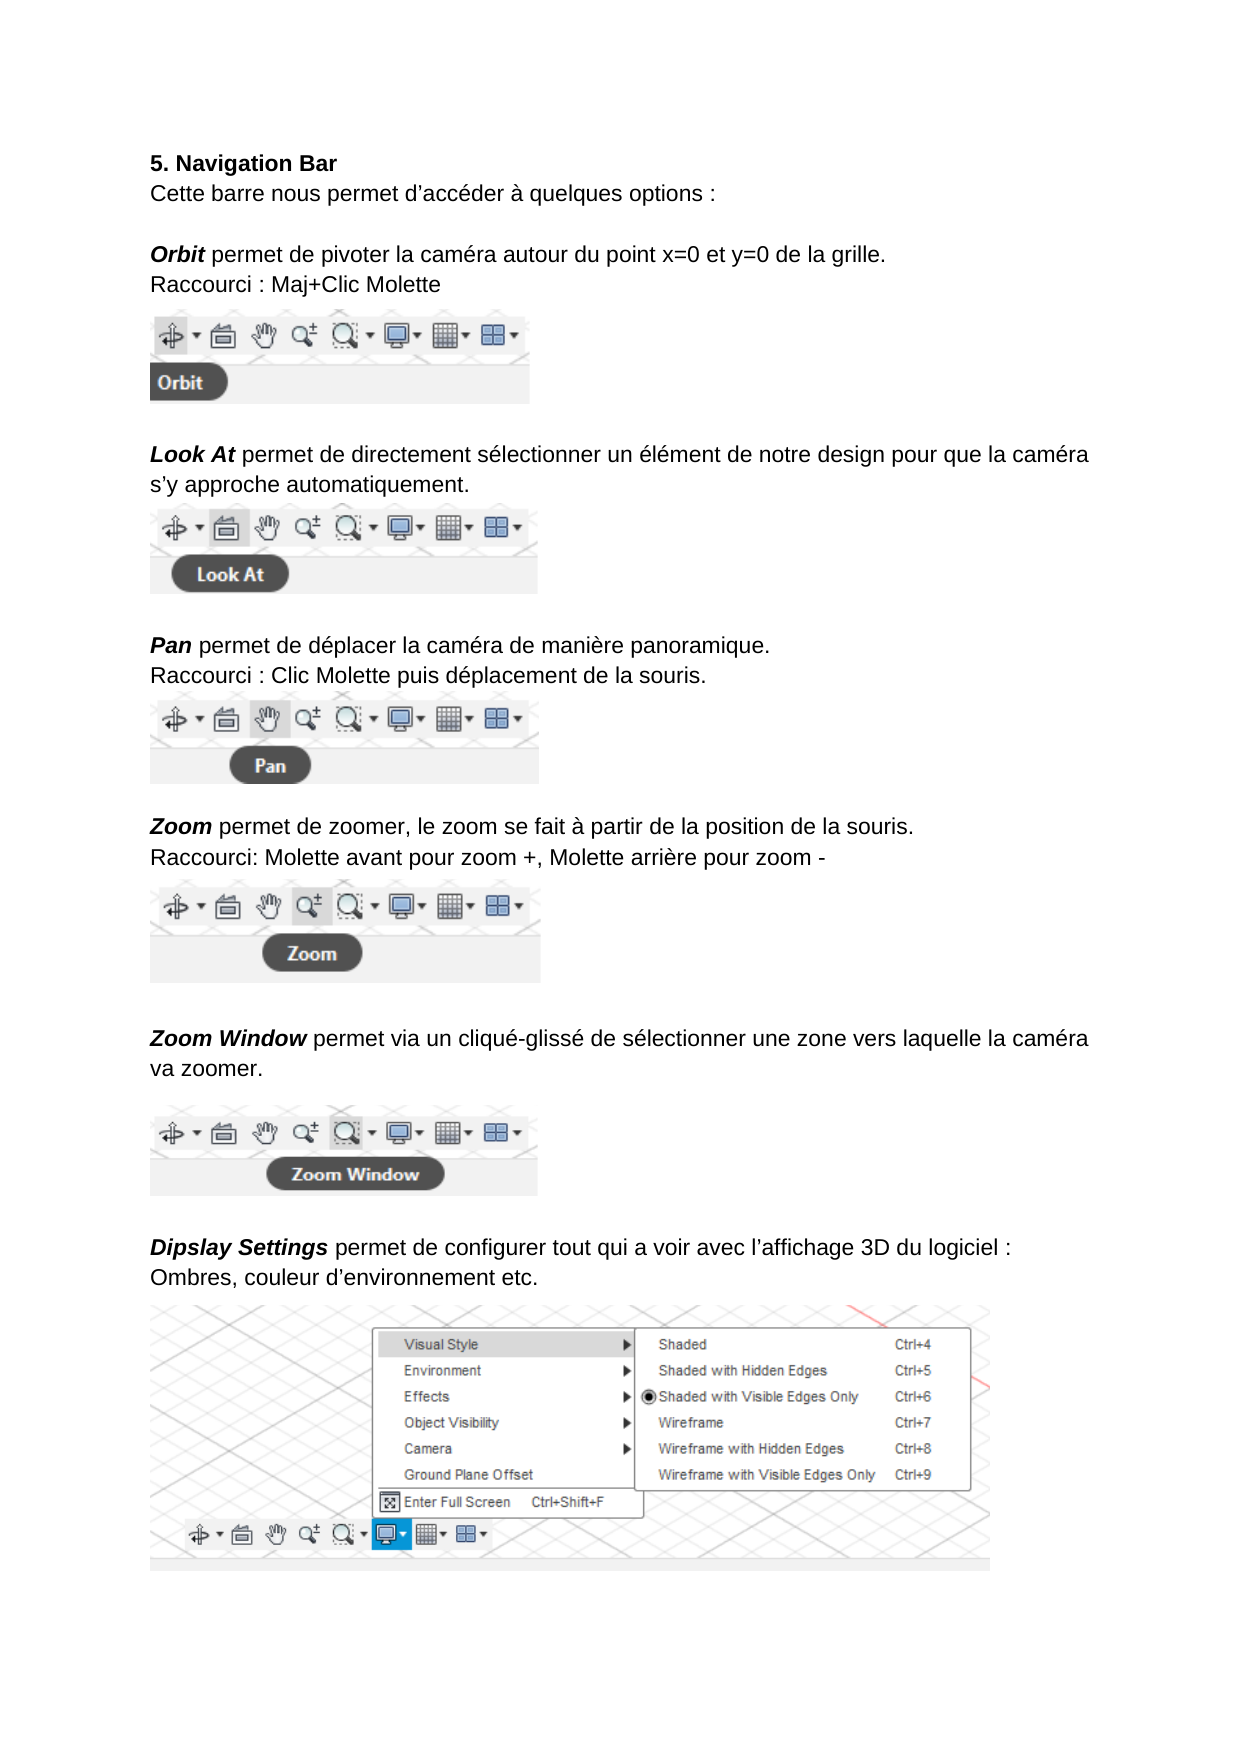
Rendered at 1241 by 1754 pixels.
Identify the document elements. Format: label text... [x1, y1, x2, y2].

text Look At permet de directement sélectionner un élément de notre design pour que la caméra s’y approche automatiquement. [150, 441, 1090, 498]
picture [150, 503, 538, 594]
text Zoom permet de zoomer, le zoom se fait à partir de la position de la souris. Raccourci: Molette avant pour zoom +, Molette arrière pour zoom - [150, 813, 1090, 870]
text Dipslay Settings permet de configurer tout qui a voir avec l’affichage 3D du logiciel : Ombres, couleur d’environnement etc. [150, 1233, 1090, 1290]
text Raccourci : Maj+Clic Molette [150, 271, 1090, 297]
text 5. Navigation Bar [150, 150, 1090, 176]
picture [150, 309, 530, 404]
picture [150, 1305, 990, 1571]
text Orbit permet de pivoter la caméra autour du point x=0 et y=0 de la grille. [150, 241, 1090, 267]
text Cette barre nous permet d’accéder à quelques options : [150, 180, 1090, 207]
picture [150, 1105, 538, 1196]
picture [150, 879, 541, 983]
text Zoom Window permet via un cliqué-glissé de sélectionner une zone vers laquelle la caméra va zoomer. [150, 1025, 1090, 1081]
text Pan permet de déplacer la caméra de manière panoramique. Raccourci : Clic Molette puis déplacement de la souris. [150, 501, 1090, 688]
picture [150, 691, 539, 784]
